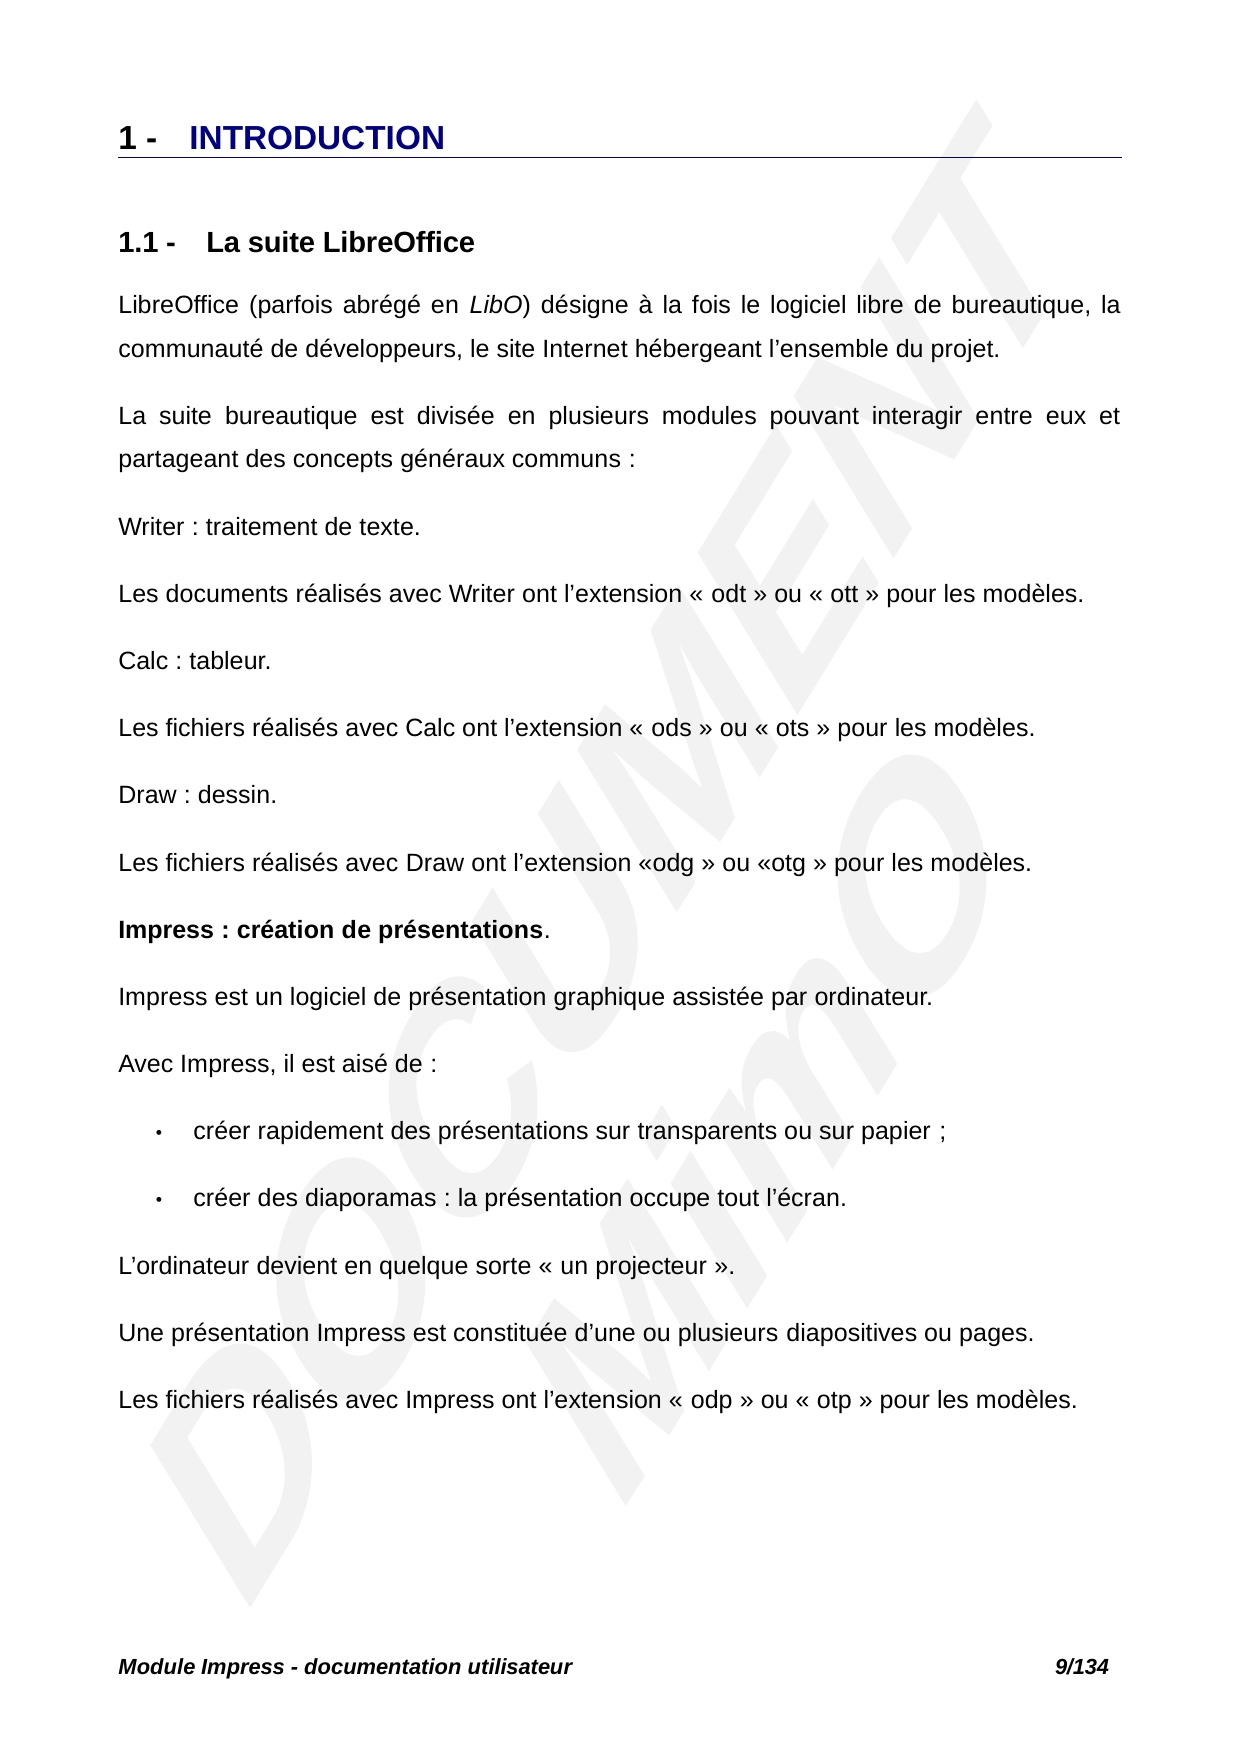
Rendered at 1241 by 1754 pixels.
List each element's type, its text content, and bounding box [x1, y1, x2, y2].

list créer rapidement des présentations sur transparents ou sur papier ; [156, 1116, 1122, 1145]
list créer des diaporamas : la présentation occupe tout l’écran. [156, 1183, 1122, 1212]
text L’ordinateur devient en quelque sorte « un projecteur ». [118, 1251, 1122, 1279]
text Draw : dessin. [118, 780, 1122, 809]
subtitle Introduction [118, 118, 1122, 157]
text Les documents réalisés avec Writer ont l’extension « odt » ou « ott » pour les modèles. [118, 579, 1122, 608]
text Writer : traitement de texte. [118, 511, 1122, 541]
text LibreOffice (parfois abrégé en LibO) désigne à la fois le logiciel libre de bureautique, la communauté de développeurs, le site Internet hébergeant l’ensemble du projet. [118, 290, 1122, 363]
subtitle La suite LibreOffice [118, 224, 1122, 258]
text Les fichiers réalisés avec Impress ont l’extension « odp » ou « otp » pour les modèles. [118, 1385, 1122, 1414]
text Impress est un logiciel de présentation graphique assistée par ordinateur. [118, 982, 1122, 1011]
text Les fichiers réalisés avec Calc ont l’extension « ods » ou « ots » pour les modèles. [118, 713, 1122, 742]
text Impress : création de présentations. [118, 914, 1122, 944]
text Avec Impress, il est aisé de : [118, 1049, 1122, 1078]
text Les fichiers réalisés avec Draw ont l’extension «odg » ou «otg » pour les modèles. [118, 847, 1122, 876]
text La suite bureautique est divisée en plusieurs modules pouvant interagir entre eux et partageant des concepts généraux communs : [118, 401, 1122, 473]
text Calc : tableur. [118, 646, 1122, 675]
text Une présentation Impress est constituée d’une ou plusieurs diapositives ou pages. [118, 1318, 1122, 1347]
